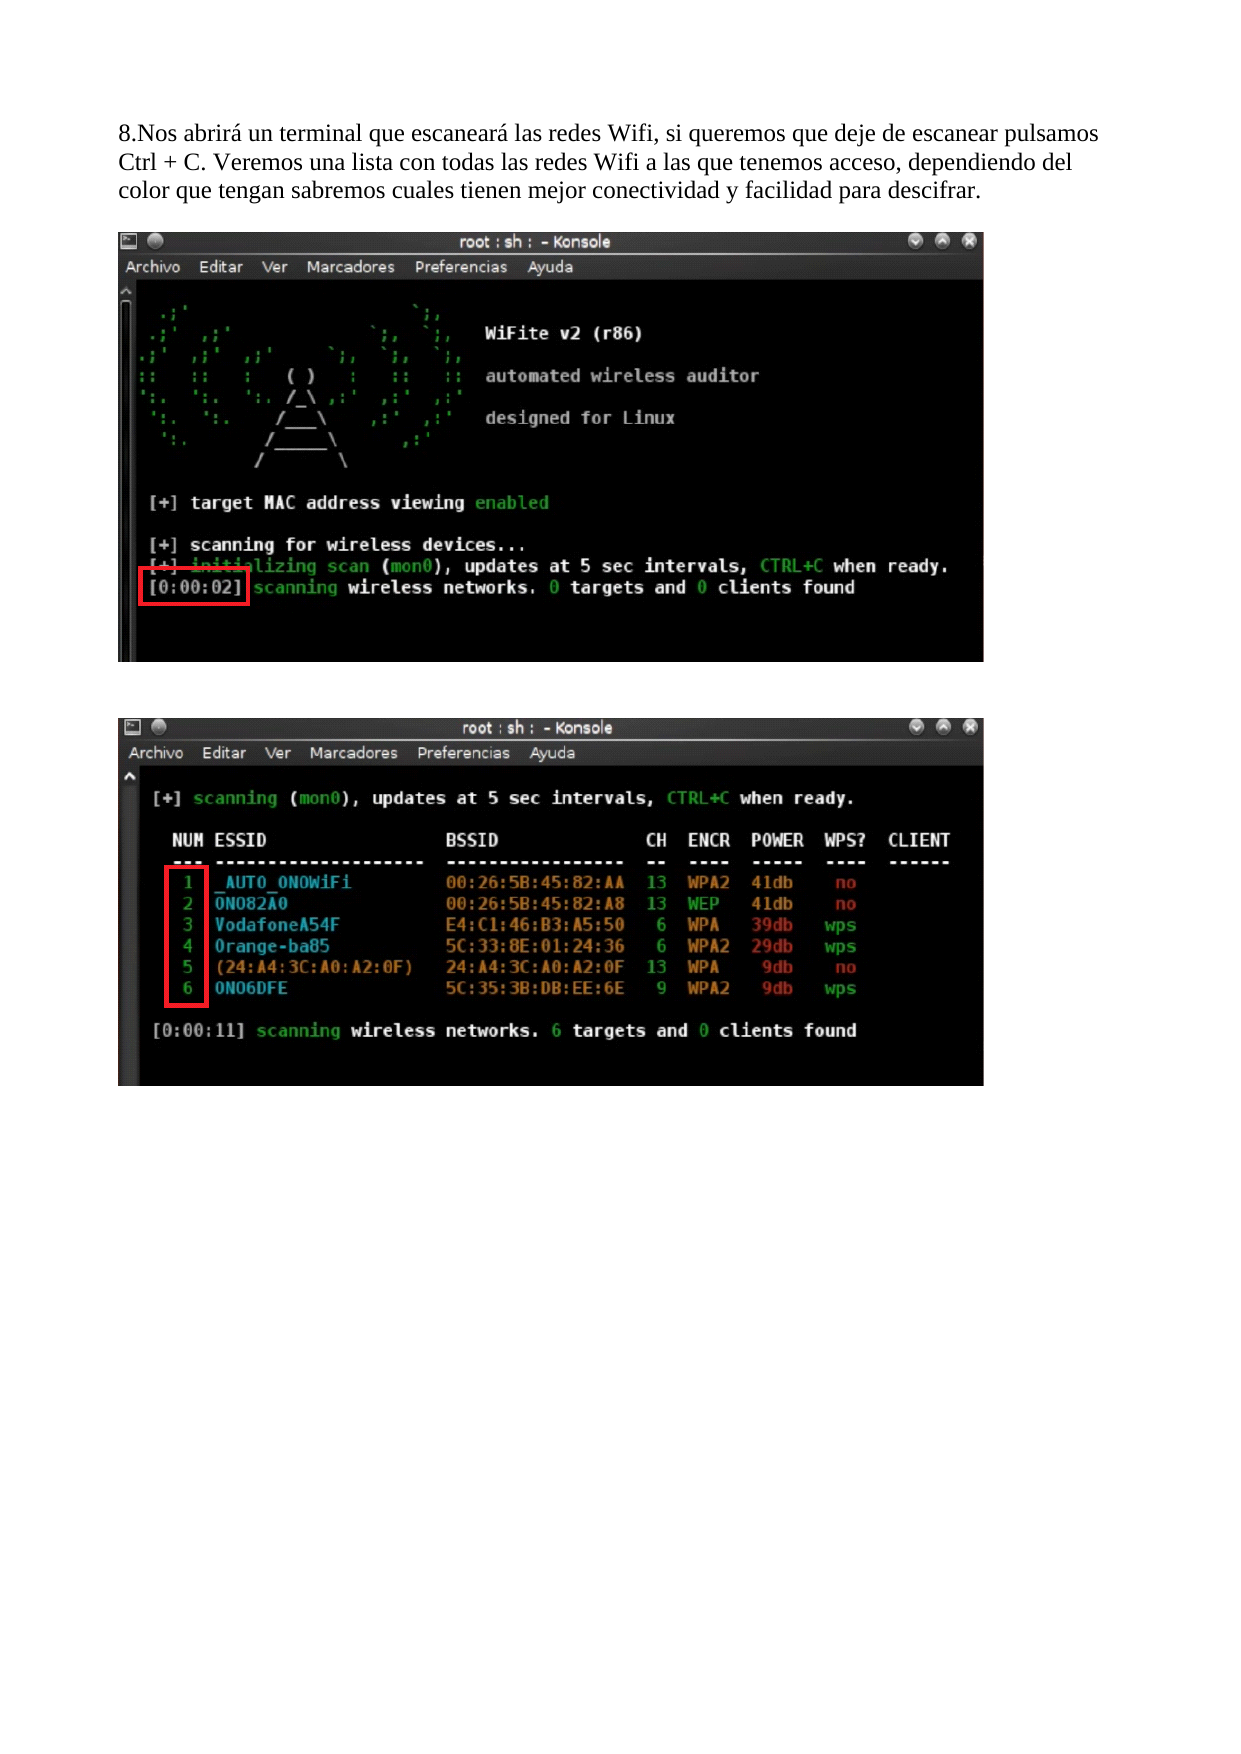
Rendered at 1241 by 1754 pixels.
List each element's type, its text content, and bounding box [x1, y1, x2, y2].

text 8.Nos abrirá un terminal que escaneará las redes Wifi, si queremos que deje de escanear pulsamos Ctrl + C. Veremos una lista con todas las redes Wifi a las que tenemos acceso, dependiendo del color que tengan sabremos cuales tienen mejor conectividad y facilidad para descifrar. [118, 118, 1122, 204]
